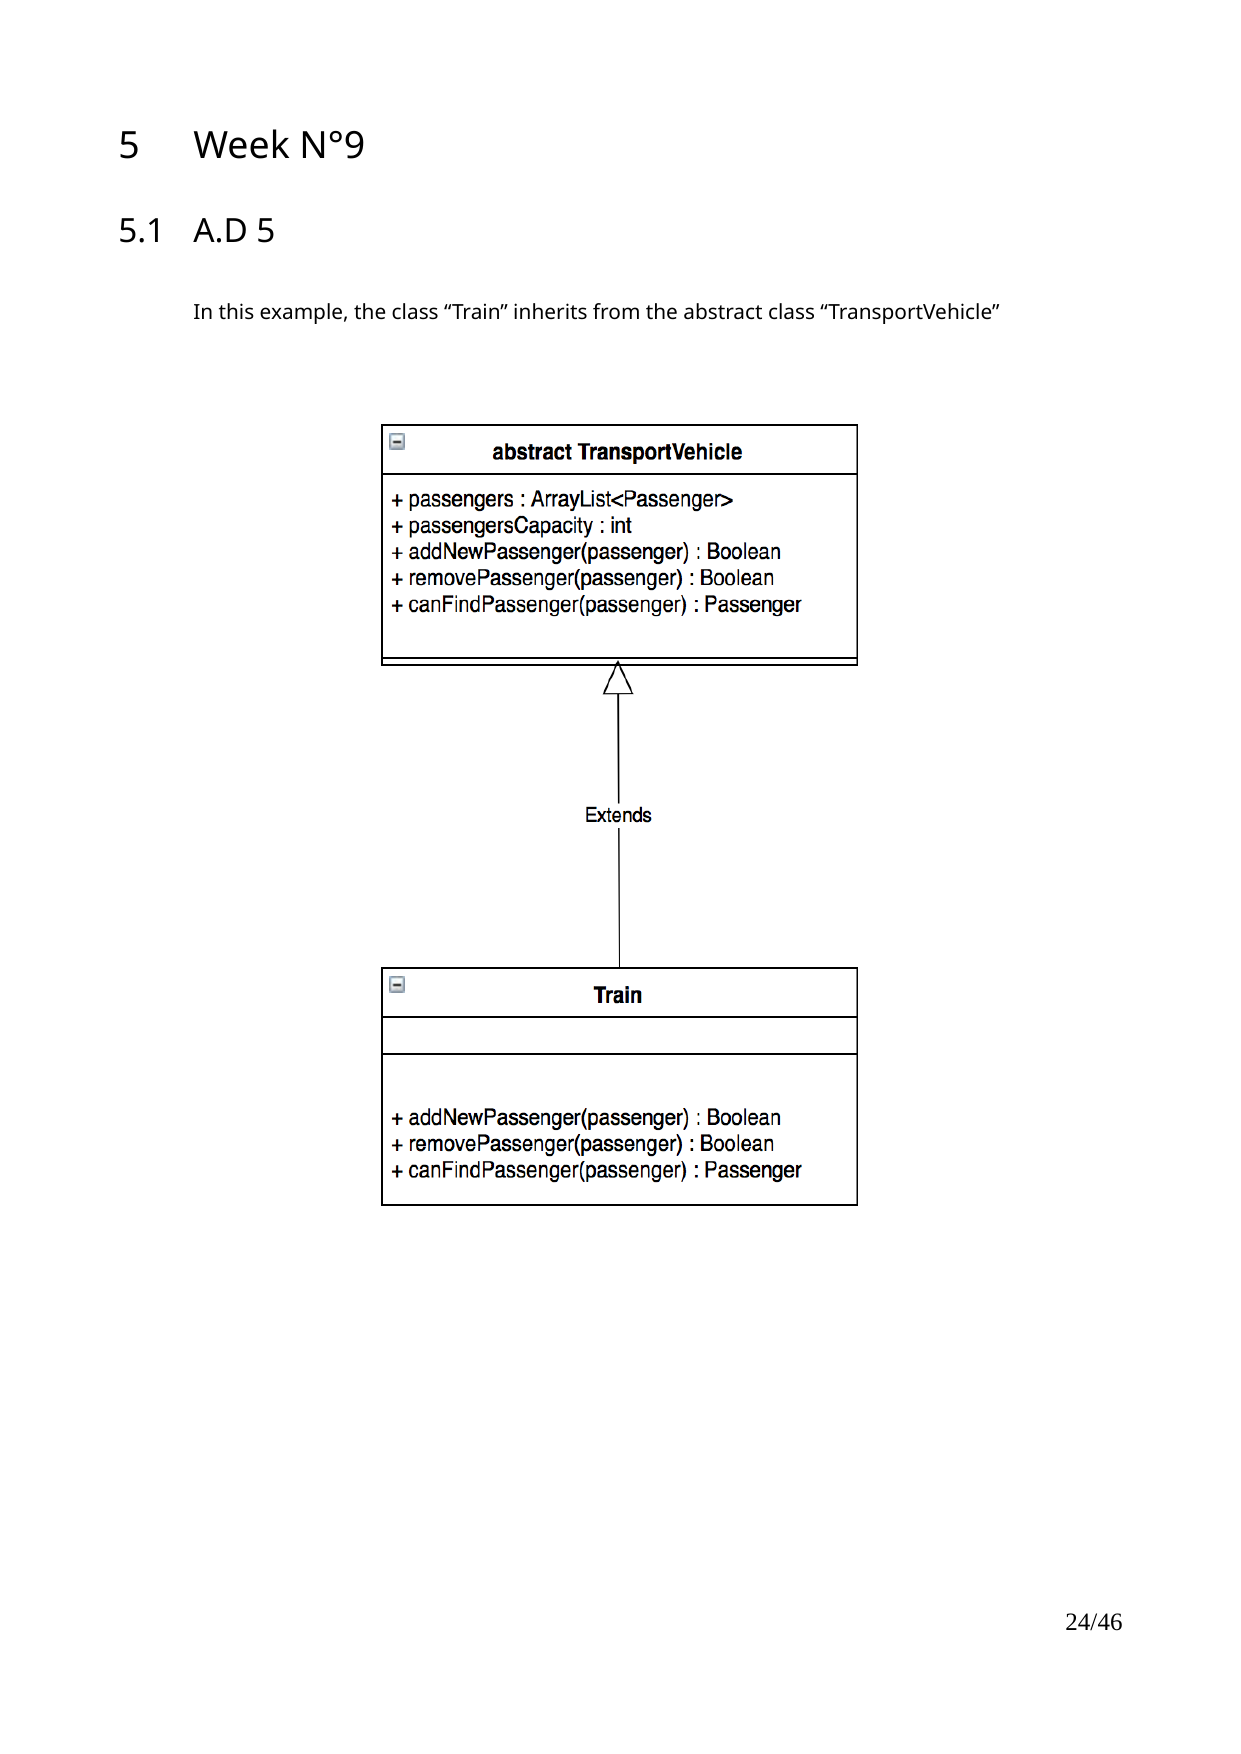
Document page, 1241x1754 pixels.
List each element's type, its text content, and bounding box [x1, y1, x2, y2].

picture [338, 382, 902, 1271]
text In this example, the class “Train” inherits from the abstract class “TransportVehicle” [118, 297, 1122, 326]
title A.D 5 [118, 207, 1122, 252]
title Week N°9 [118, 118, 1122, 169]
